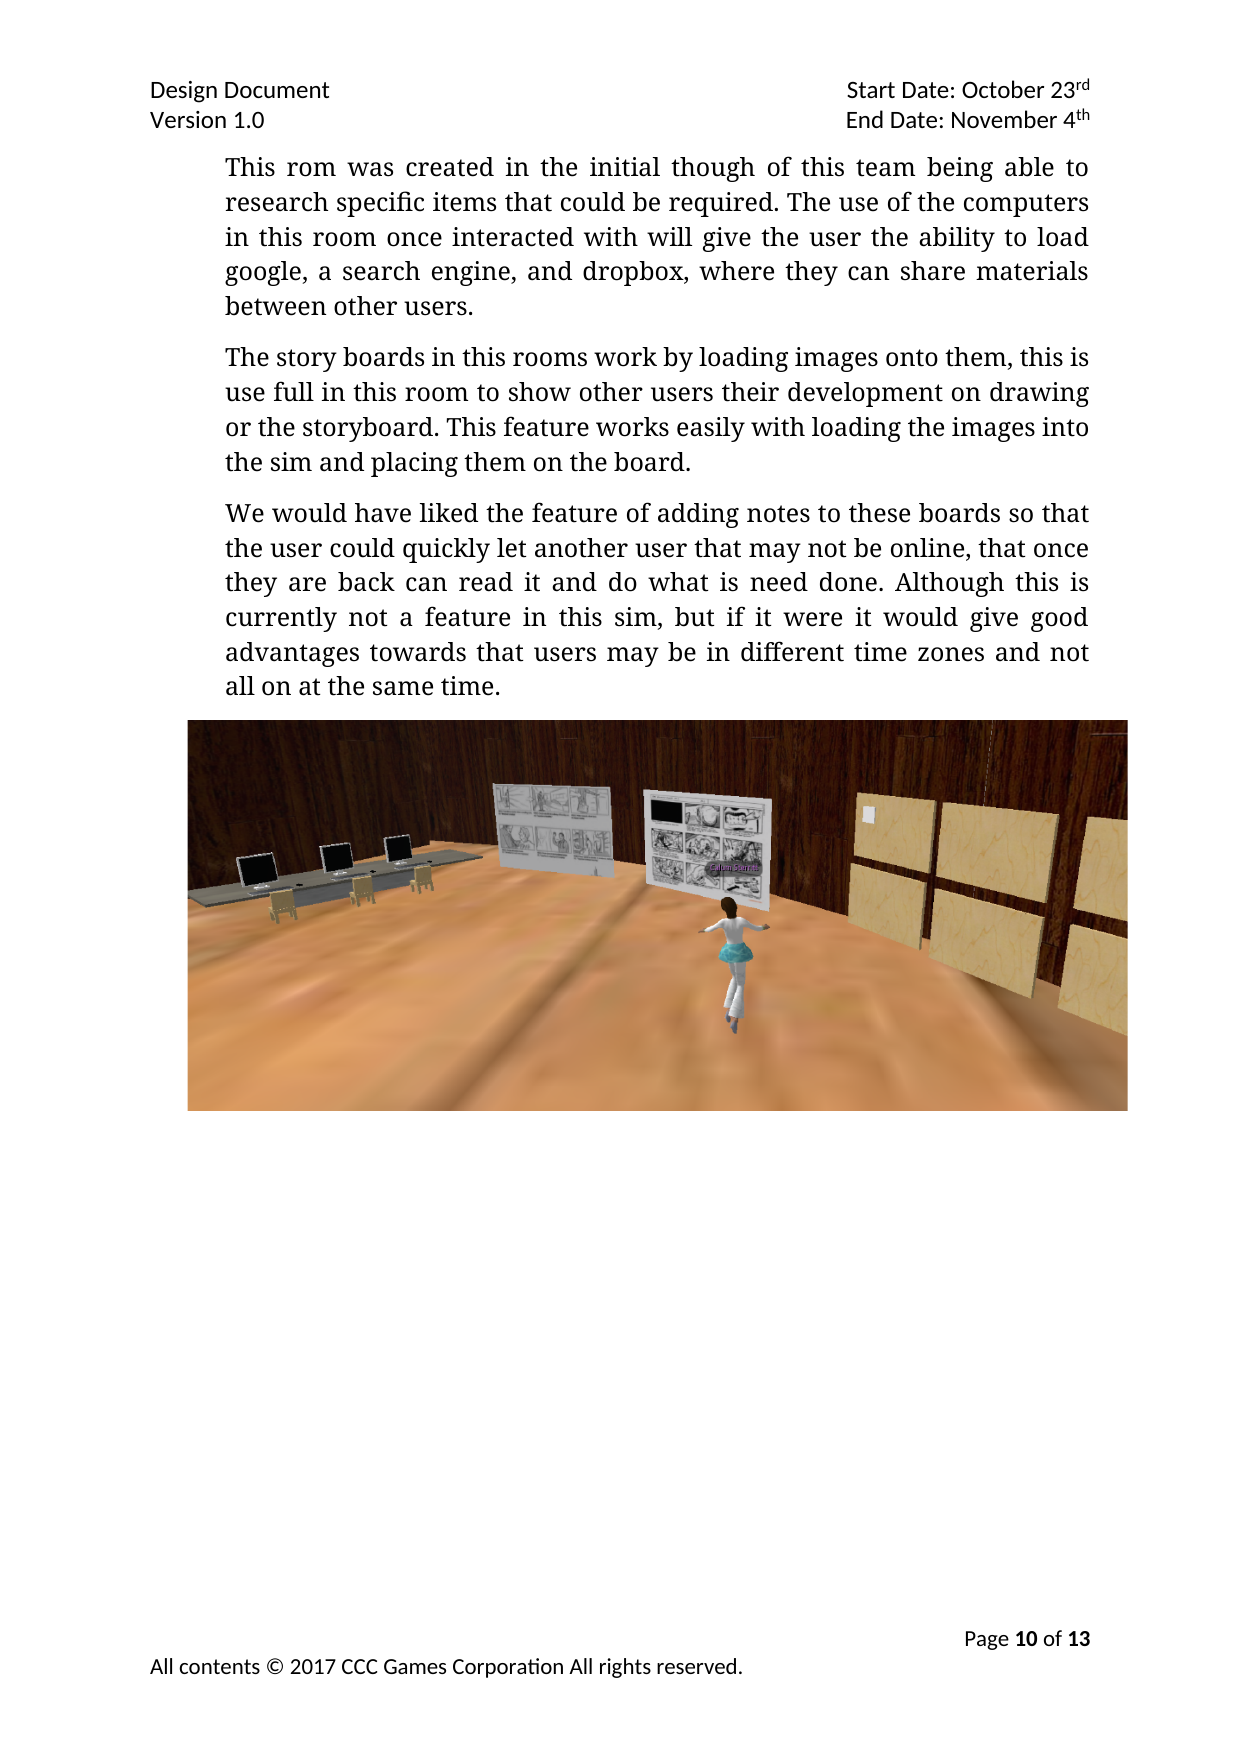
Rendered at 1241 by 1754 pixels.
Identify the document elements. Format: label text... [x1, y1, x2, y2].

text This rom was created in the initial though of this team being able to research specific items that could be required. The use of the computers in this room once interacted with will give the user the ability to load google, a search engine, and dropbox, where they can share materials between other users. [225, 150, 1090, 323]
text We would have liked the feature of adding notes to these boards so that the user could quickly let another user that may not be online, that once they are back can read it and do what is need done. Although this is currently not a feature in this sim, but if it were it would give good advantages towards that users may be in different time zones and not all on at the same time. [225, 496, 1090, 703]
text The story boards in this rooms work by loading images onto them, this is use full in this room to show other users their development on drawing or the storyboard. This feature works easily with loading the images into the sim and placing them on the board. [225, 340, 1090, 478]
